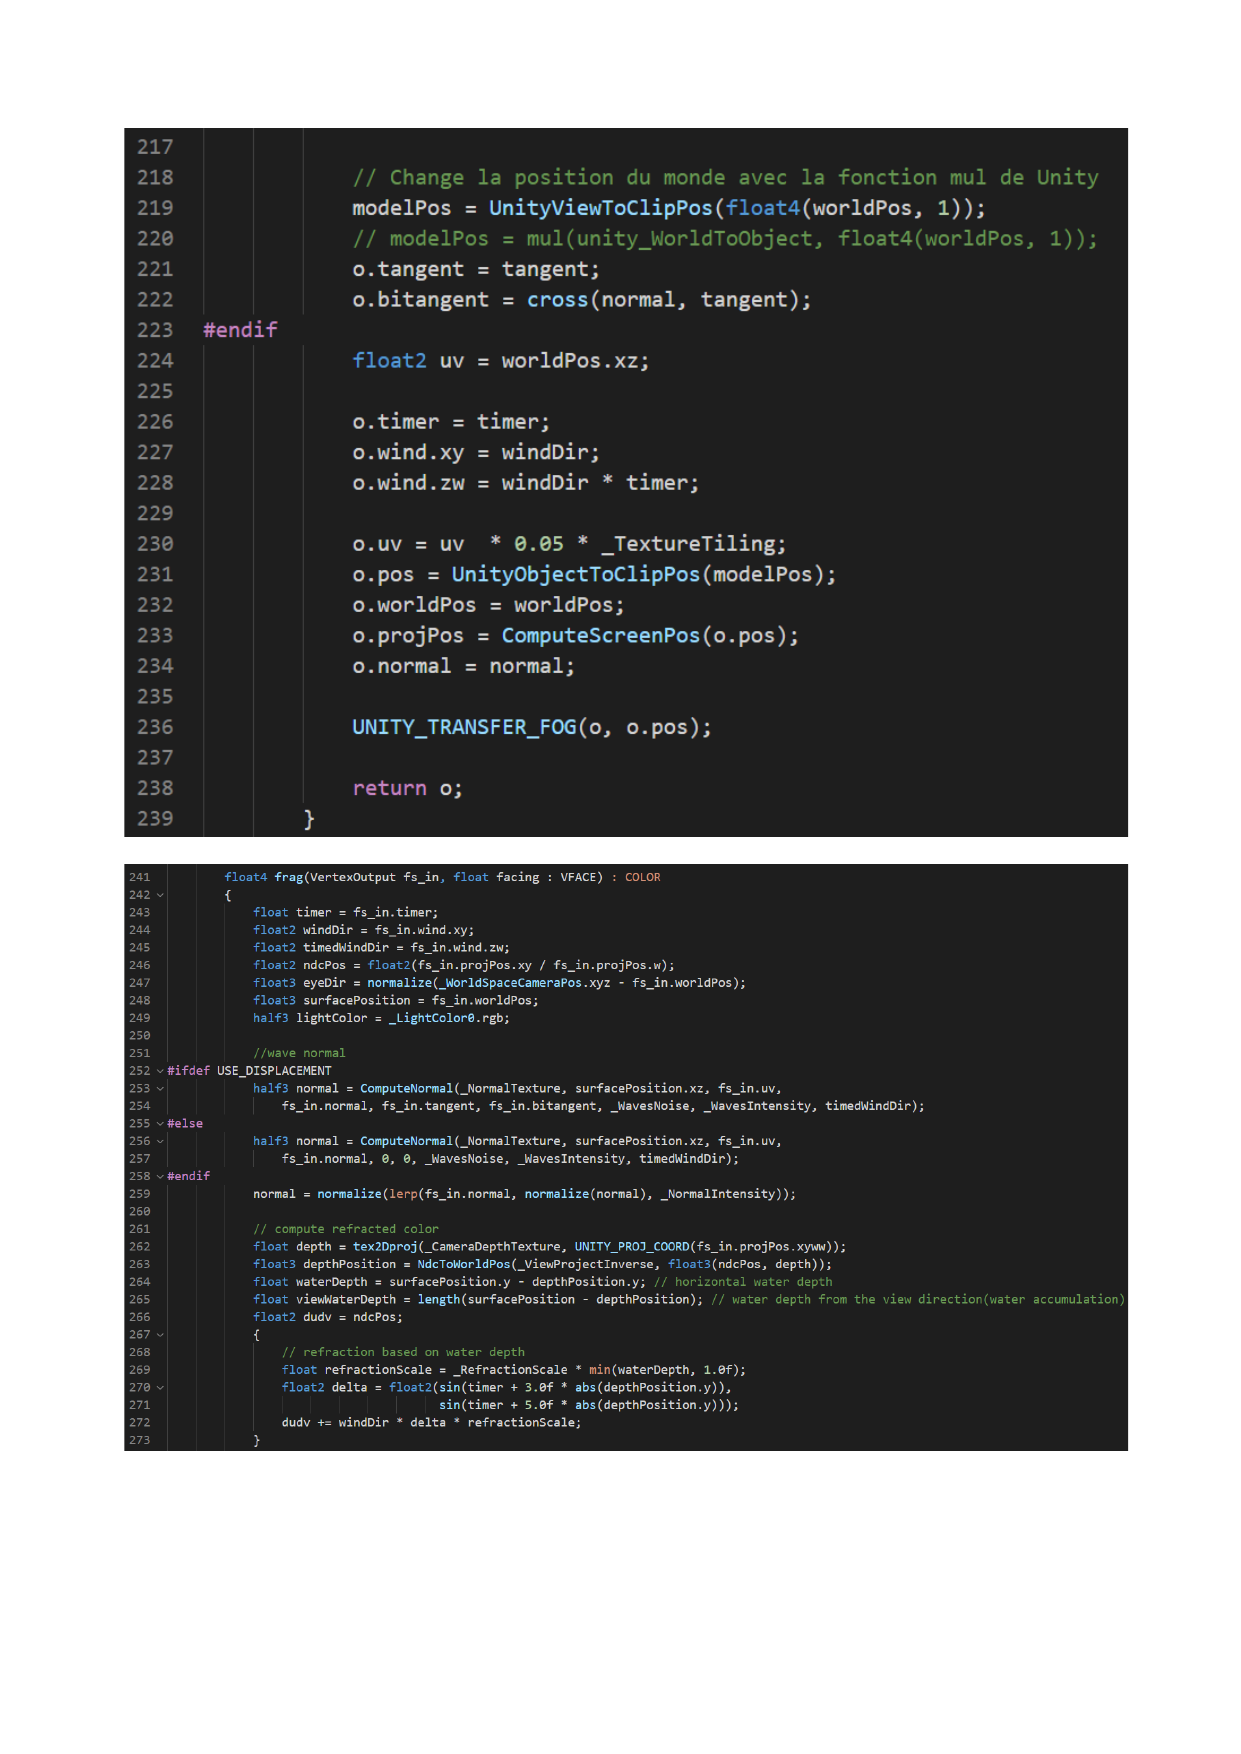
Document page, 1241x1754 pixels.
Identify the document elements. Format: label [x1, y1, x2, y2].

picture [124, 128, 1129, 837]
picture [124, 864, 1129, 1451]
